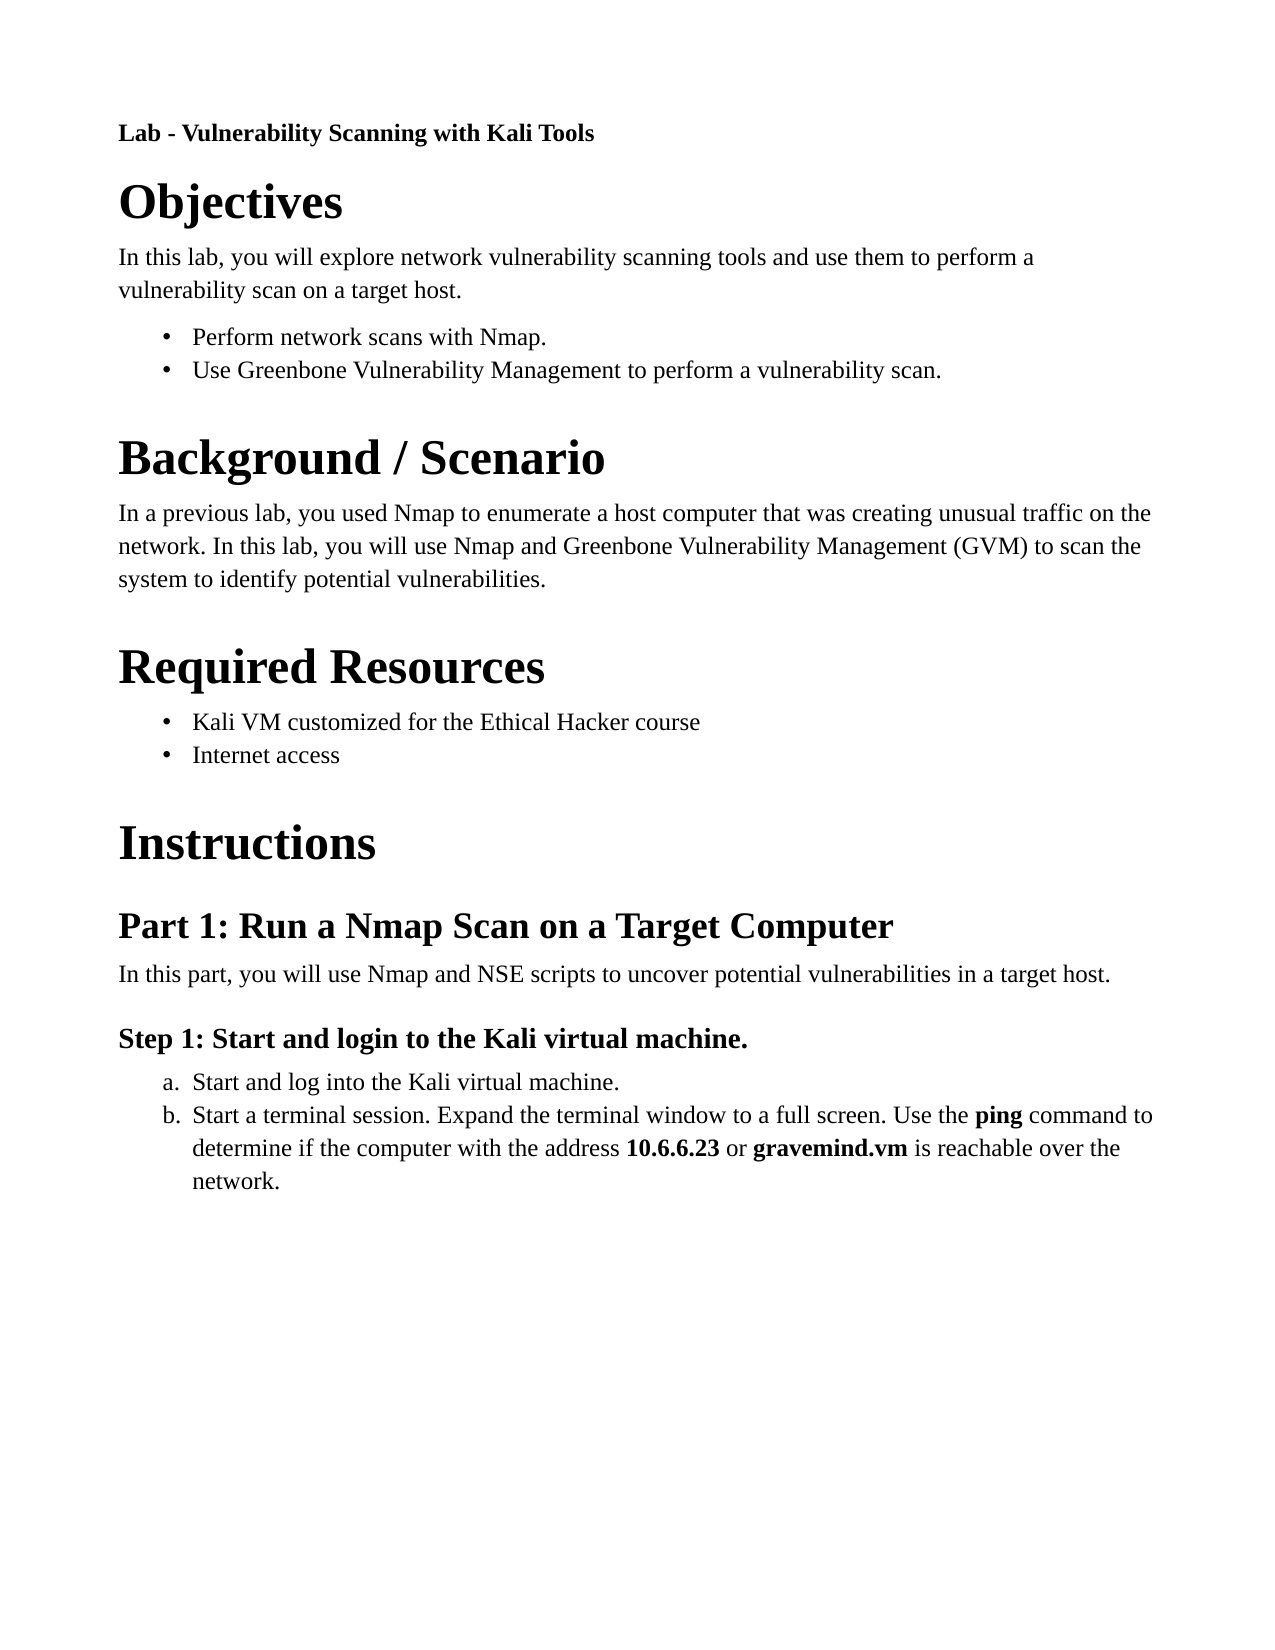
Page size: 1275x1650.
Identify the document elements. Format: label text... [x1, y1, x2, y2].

list Start and log into the Kali virtual machine. [162, 1067, 1157, 1096]
subtitle Required Resources [118, 637, 1157, 694]
subtitle Step 1: Start and login to the Kali virtual machine. [118, 1021, 1157, 1054]
text In this part, you will use Nmap and NSE scripts to uncover potential vulnerabilities in a target host. [118, 959, 1157, 988]
subtitle Instructions [118, 812, 1157, 870]
text Lab - Vulnerability Scanning with Kali Tools [118, 118, 1157, 147]
subtitle Part 1: Run a Nmap Scan on a Target Computer [118, 903, 1157, 946]
text In this lab, you will explore network vulnerability scanning tools and use them to perform a vulnerability scan on a target host. [118, 242, 1157, 304]
list Start a terminal session. Expand the terminal window to a full screen. Use the ping command to determine if the computer with the address 10.6.6.23 or gravemind.vm is reachable over the network. [162, 1100, 1157, 1195]
list Internet access [162, 740, 1157, 768]
list Use Greenbone Vulnerability Management to perform a vulnerability scan. [162, 356, 1157, 384]
list Kali VM customized for the Ethical Hacker course [162, 707, 1157, 736]
text In a previous lab, you used Nmap to enumerate a host computer that was creating unusual traffic on the network. In this lab, you will use Nmap and Greenbone Vulnerability Management (GVM) to scan the system to identify potential vulnerabilities. [118, 498, 1157, 593]
subtitle Background / Scenario [118, 428, 1157, 486]
list Perform network scans with Nmap. [162, 322, 1157, 351]
subtitle Objectives [118, 172, 1157, 229]
